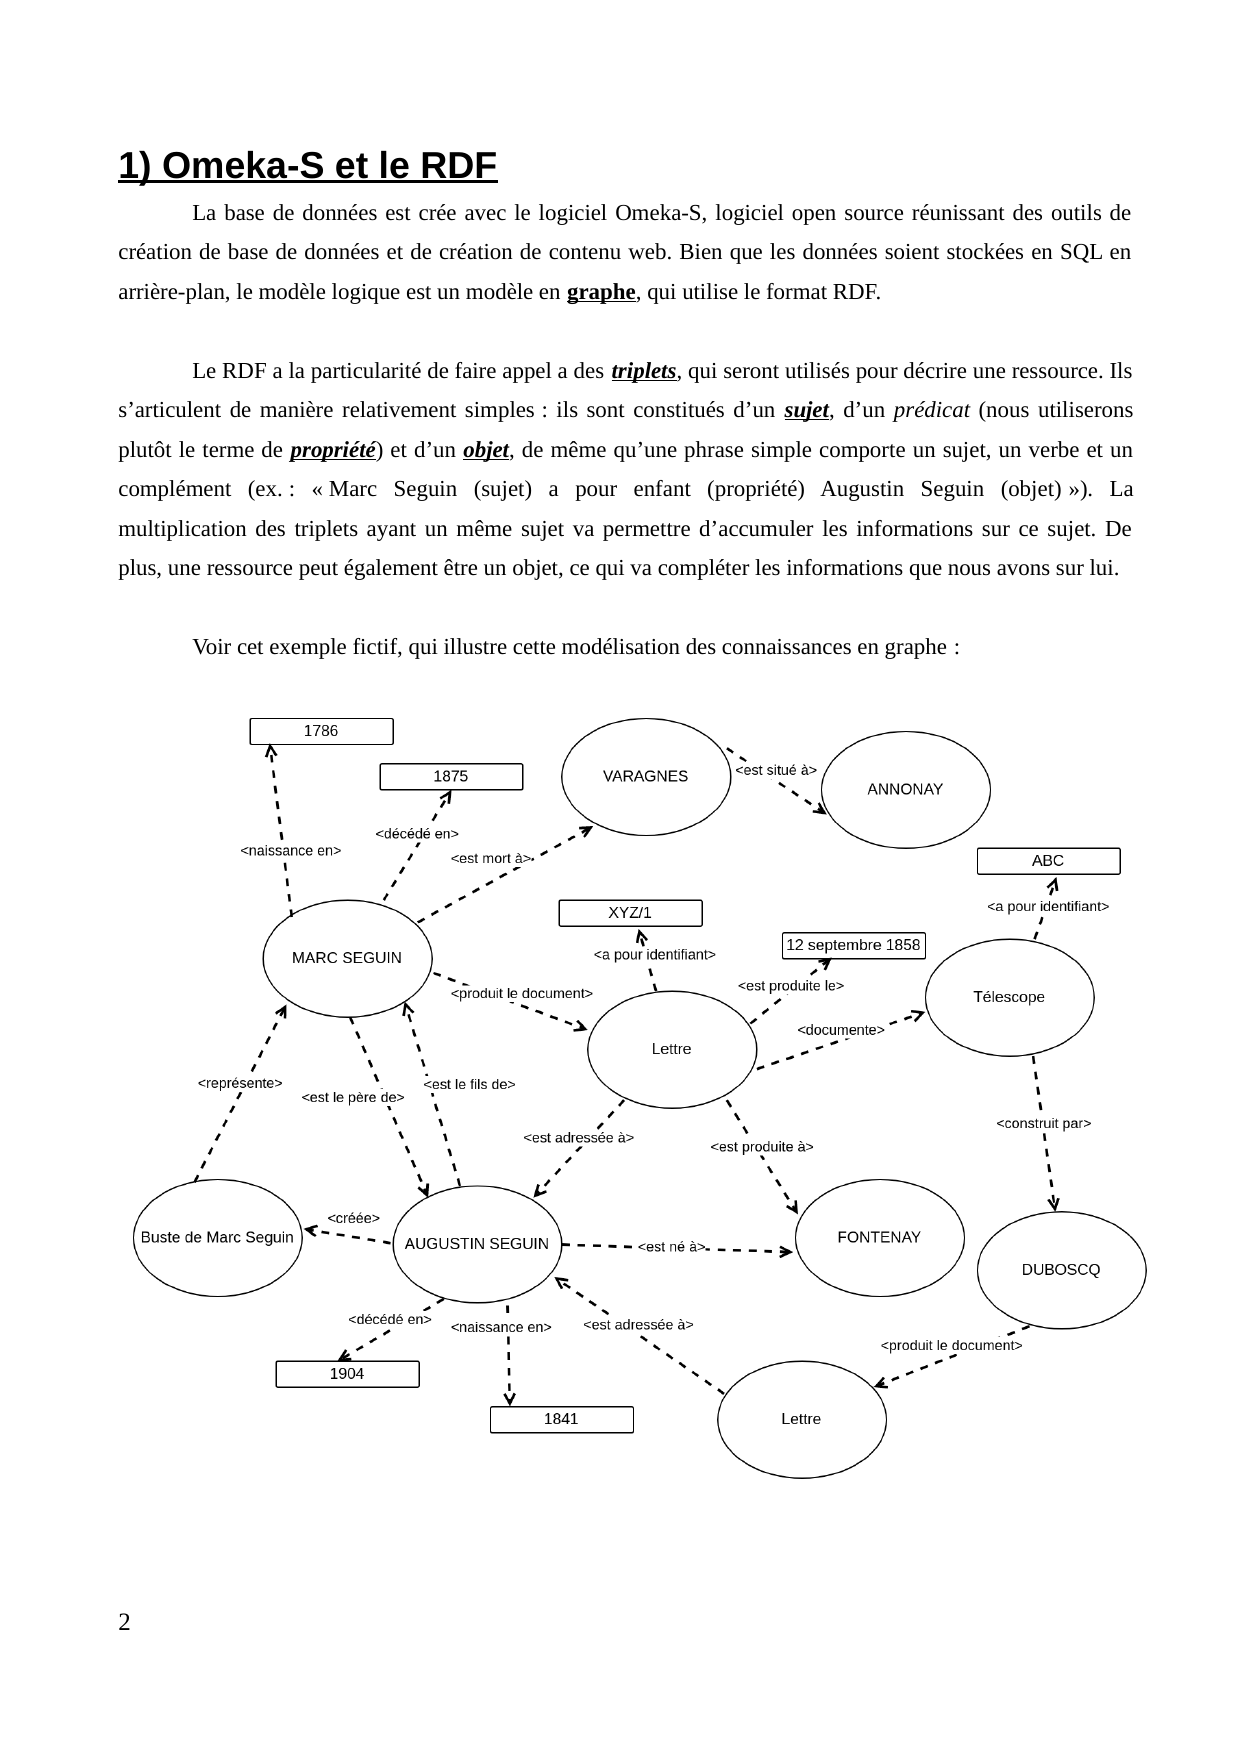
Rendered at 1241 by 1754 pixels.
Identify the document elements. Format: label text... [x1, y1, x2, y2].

text La base de données est crée avec le logiciel Omeka-S, logiciel open source réunissant des outils de création de base de données et de création de contenu web. Bien que les données soient stockées en SQL en arrière-plan, le modèle logique est un modèle en graphe, qui utilise le format RDF. [118, 199, 1134, 304]
text Voir cet exemple fictif, qui illustre cette modélisation des connaissances en graphe : [118, 633, 1134, 659]
text Le RDF a la particularité de faire appel a des triplets, qui seront utilisés pour décrire une ressource. Ils s’articulent de manière relativement simples : ils sont constitués d’un sujet, d’un prédicat (nous utiliserons plutôt le terme de propriété) et d’un objet, de même qu’une phrase simple comporte un sujet, un verbe et un complément (ex. : « Marc Seguin (sujet) a pour enfant (propriété) Augustin Seguin (objet) »). La multiplication des triplets ayant un même sujet va permettre d’accumuler les informations sur ce sujet. De plus, une ressource peut également être un objet, ce qui va compléter les informations que nous avons sur lui. [118, 357, 1134, 580]
subtitle 1) Omeka-S et le RDF [118, 143, 1134, 186]
picture [129, 712, 1148, 1479]
